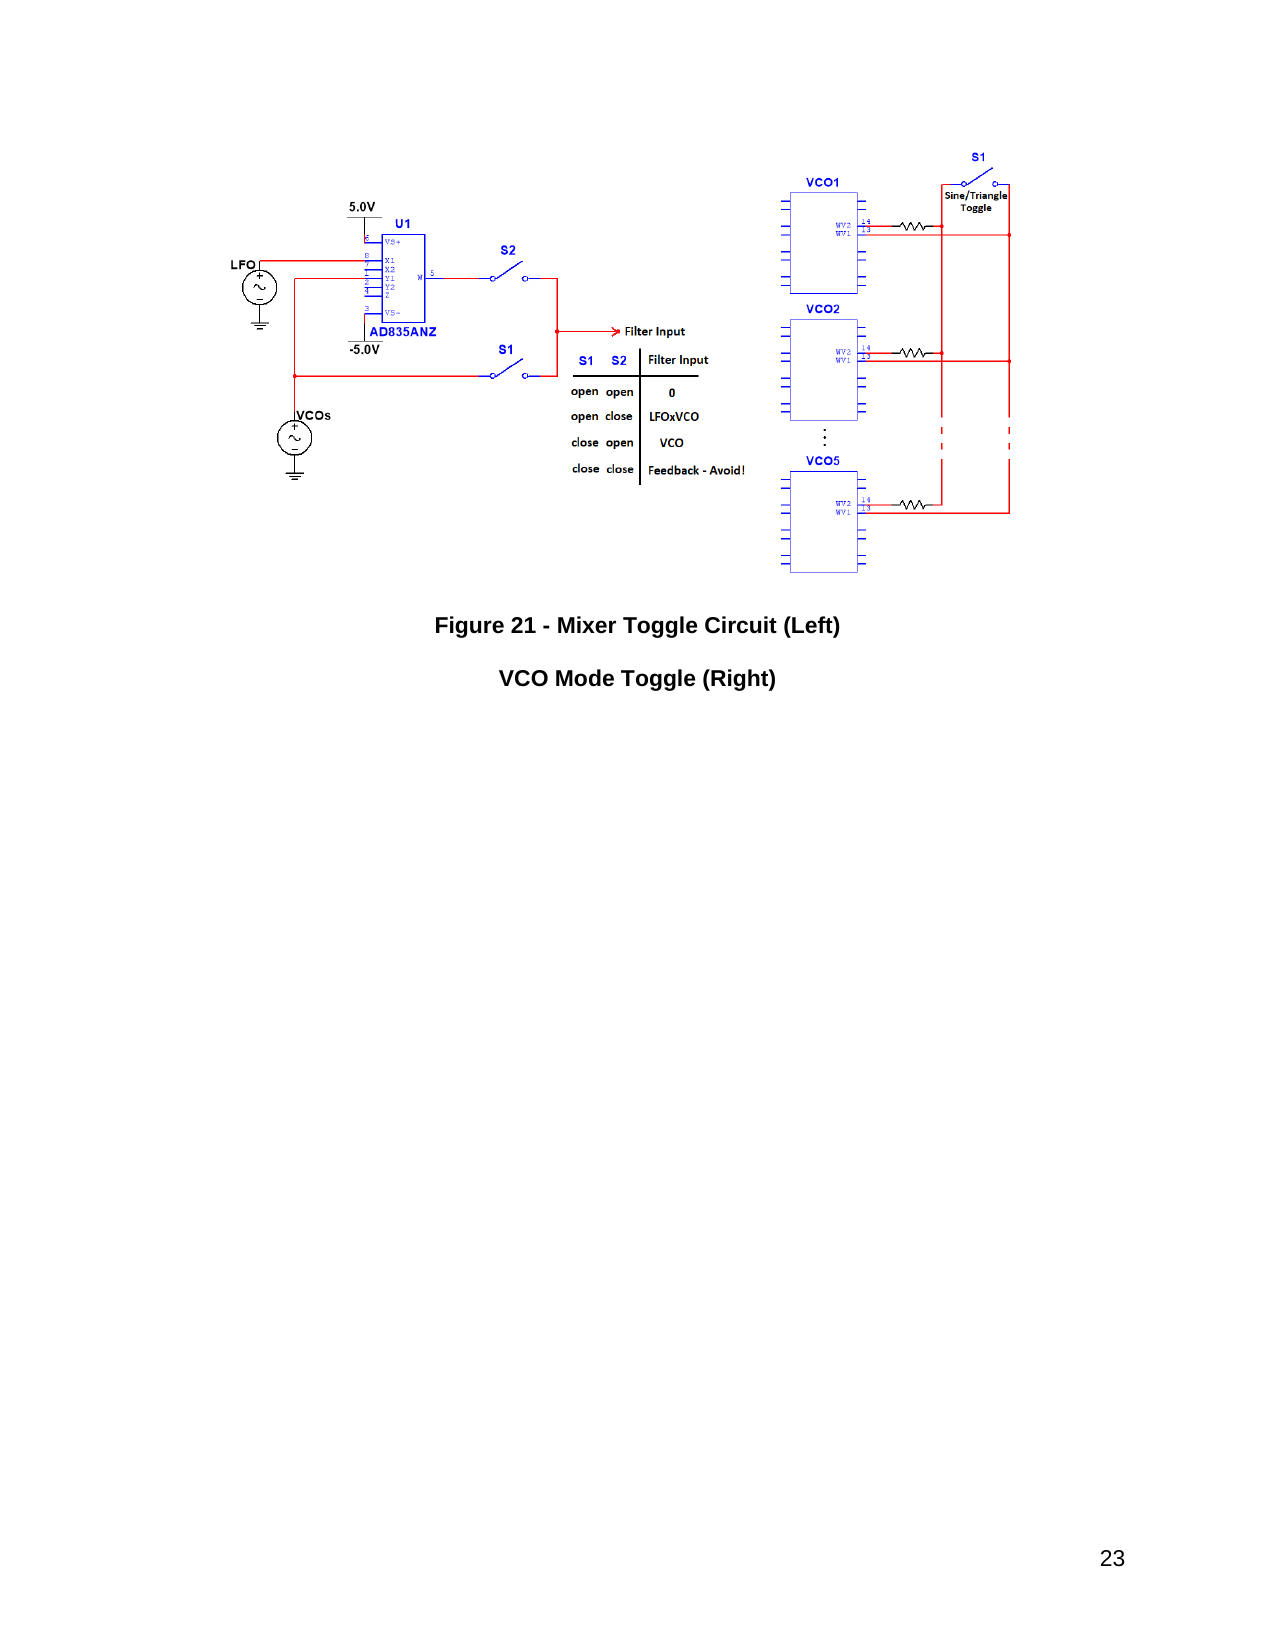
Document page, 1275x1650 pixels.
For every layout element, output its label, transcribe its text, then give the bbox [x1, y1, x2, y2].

picture [211, 179, 756, 488]
text VCO Mode Toggle (Right) [150, 664, 1125, 691]
picture [774, 150, 1019, 586]
text Figure 21 - Mixer Toggle Circuit (Left) [150, 612, 1125, 638]
